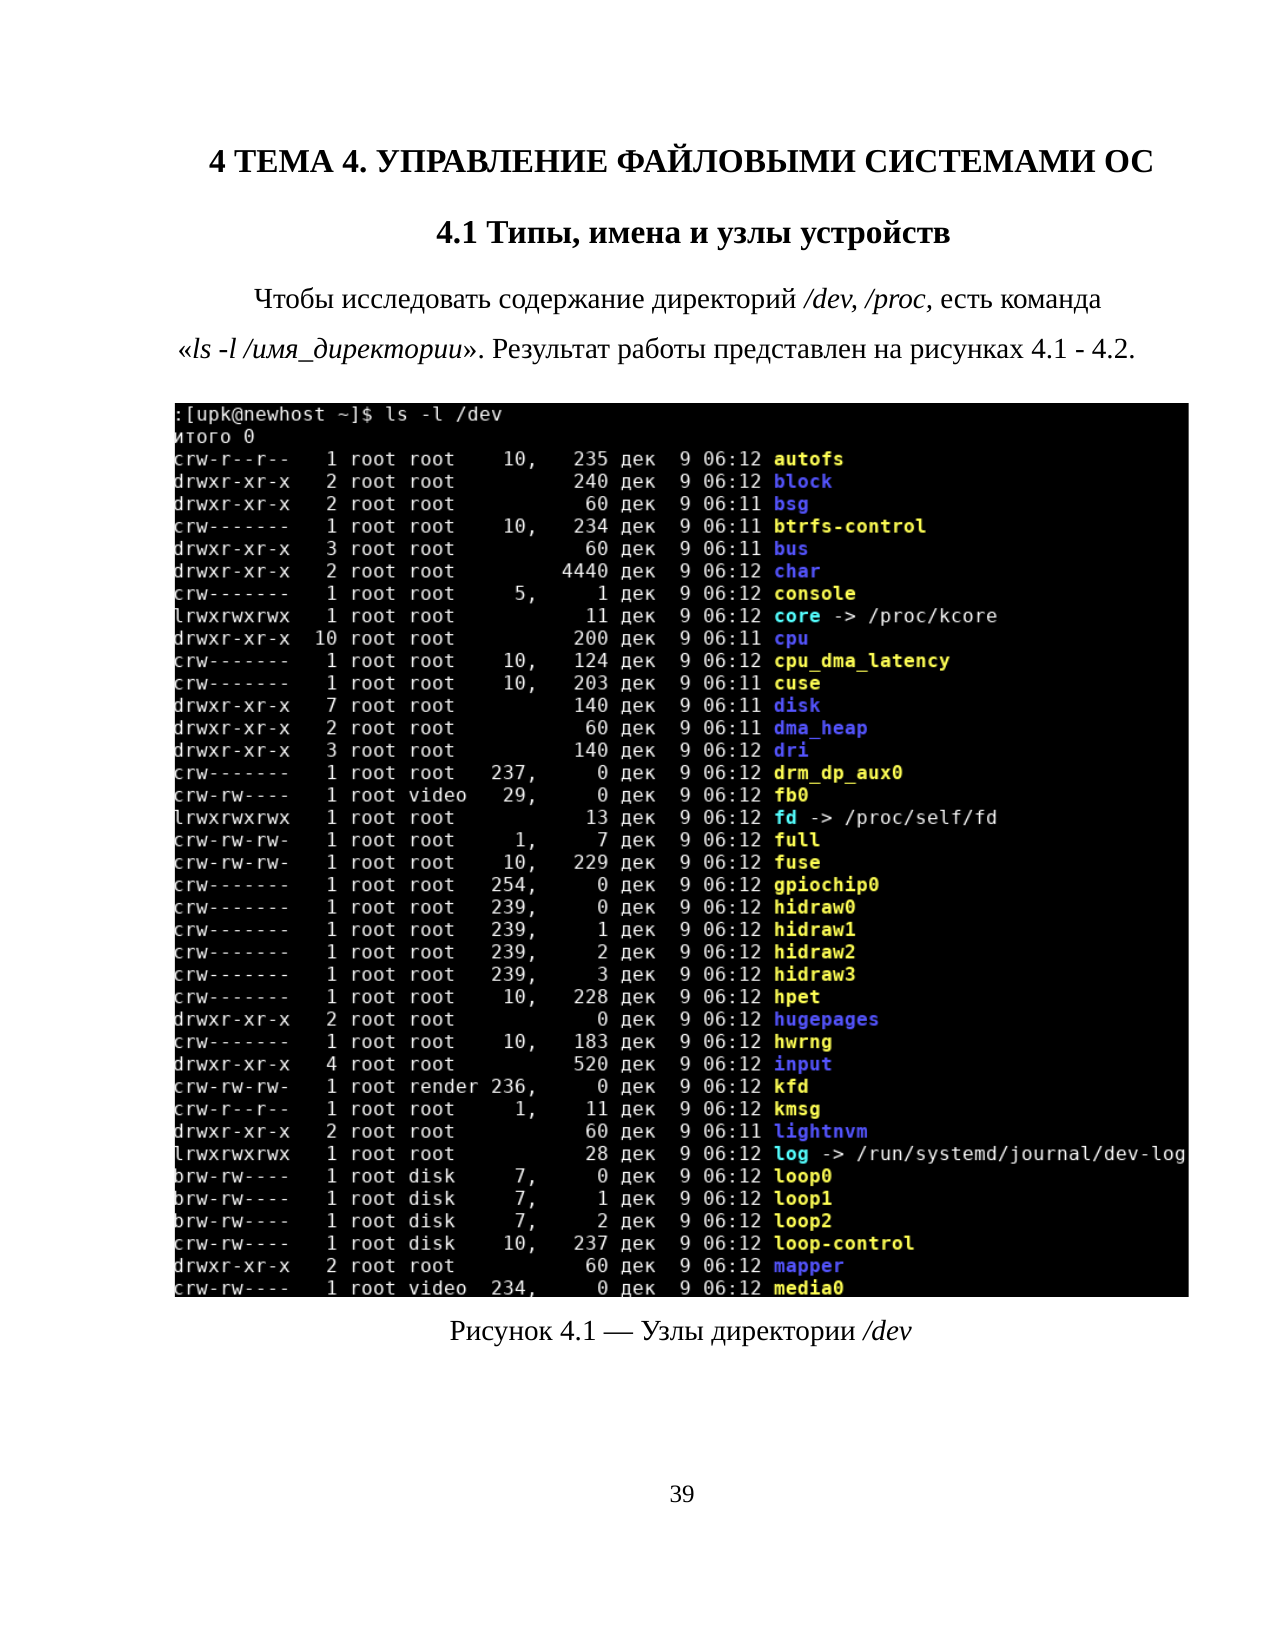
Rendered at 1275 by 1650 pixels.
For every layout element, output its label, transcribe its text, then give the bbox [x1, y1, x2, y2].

picture [174, 403, 1189, 1297]
text Чтобы исследовать содержание директорий /dev, /proc, есть команда «ls -l /имя_директории». Результат работы представлен на рисунках 4.1 - 4.2. [177, 281, 1186, 365]
subtitle 4.1 Типы, имена и узлы устройств [436, 212, 1186, 251]
subtitle 4 ТЕМА 4. УПРАВЛЕНИЕ ФАЙЛОВЫМИ СИСТЕМАМИ ОС [177, 142, 1186, 180]
text Рисунок 4.1 — Узлы директории /dev [177, 1297, 1186, 1346]
